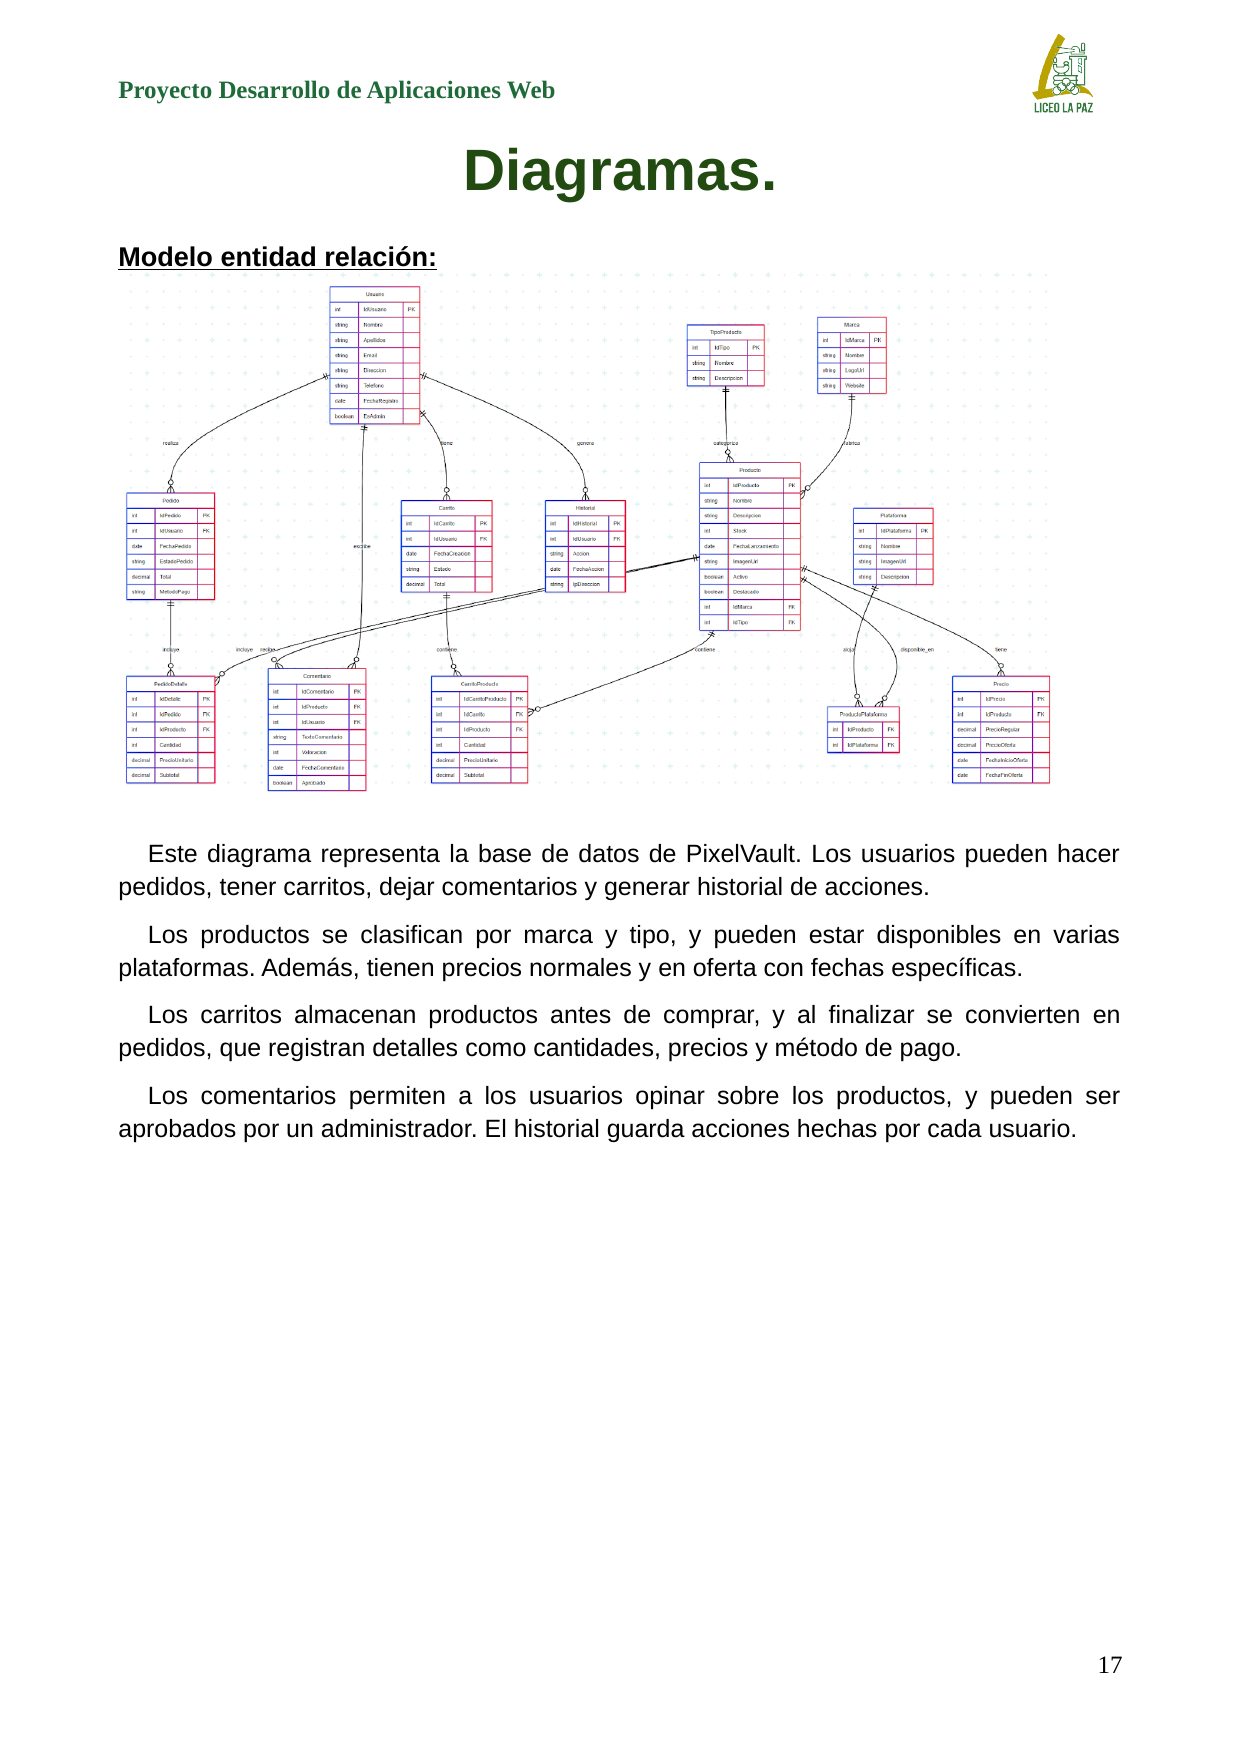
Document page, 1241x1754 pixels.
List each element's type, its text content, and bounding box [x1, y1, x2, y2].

text Los comentarios permiten a los usuarios opinar sobre los productos, y pueden ser aprobados por un administrador. El historial guarda acciones hechas por cada usuario. [118, 1081, 1122, 1143]
subtitle Diagramas. [118, 136, 1122, 203]
subtitle Modelo entidad relación: [118, 241, 1122, 273]
text Los carritos almacenan productos antes de comprar, y al finalizar se convierten en pedidos, que registran detalles como cantidades, precios y método de pago. [118, 1000, 1122, 1062]
picture [118, 272, 1059, 792]
picture [1025, 26, 1100, 121]
text Los productos se clasifican por marca y tipo, y pueden estar disponibles en varias plataformas. Además, tienen precios normales y en oferta con fechas específicas. [118, 919, 1122, 981]
text Este diagrama representa la base de datos de PixelVault. Los usuarios pueden hacer pedidos, tener carritos, dejar comentarios y generar historial de acciones. [118, 839, 1122, 901]
